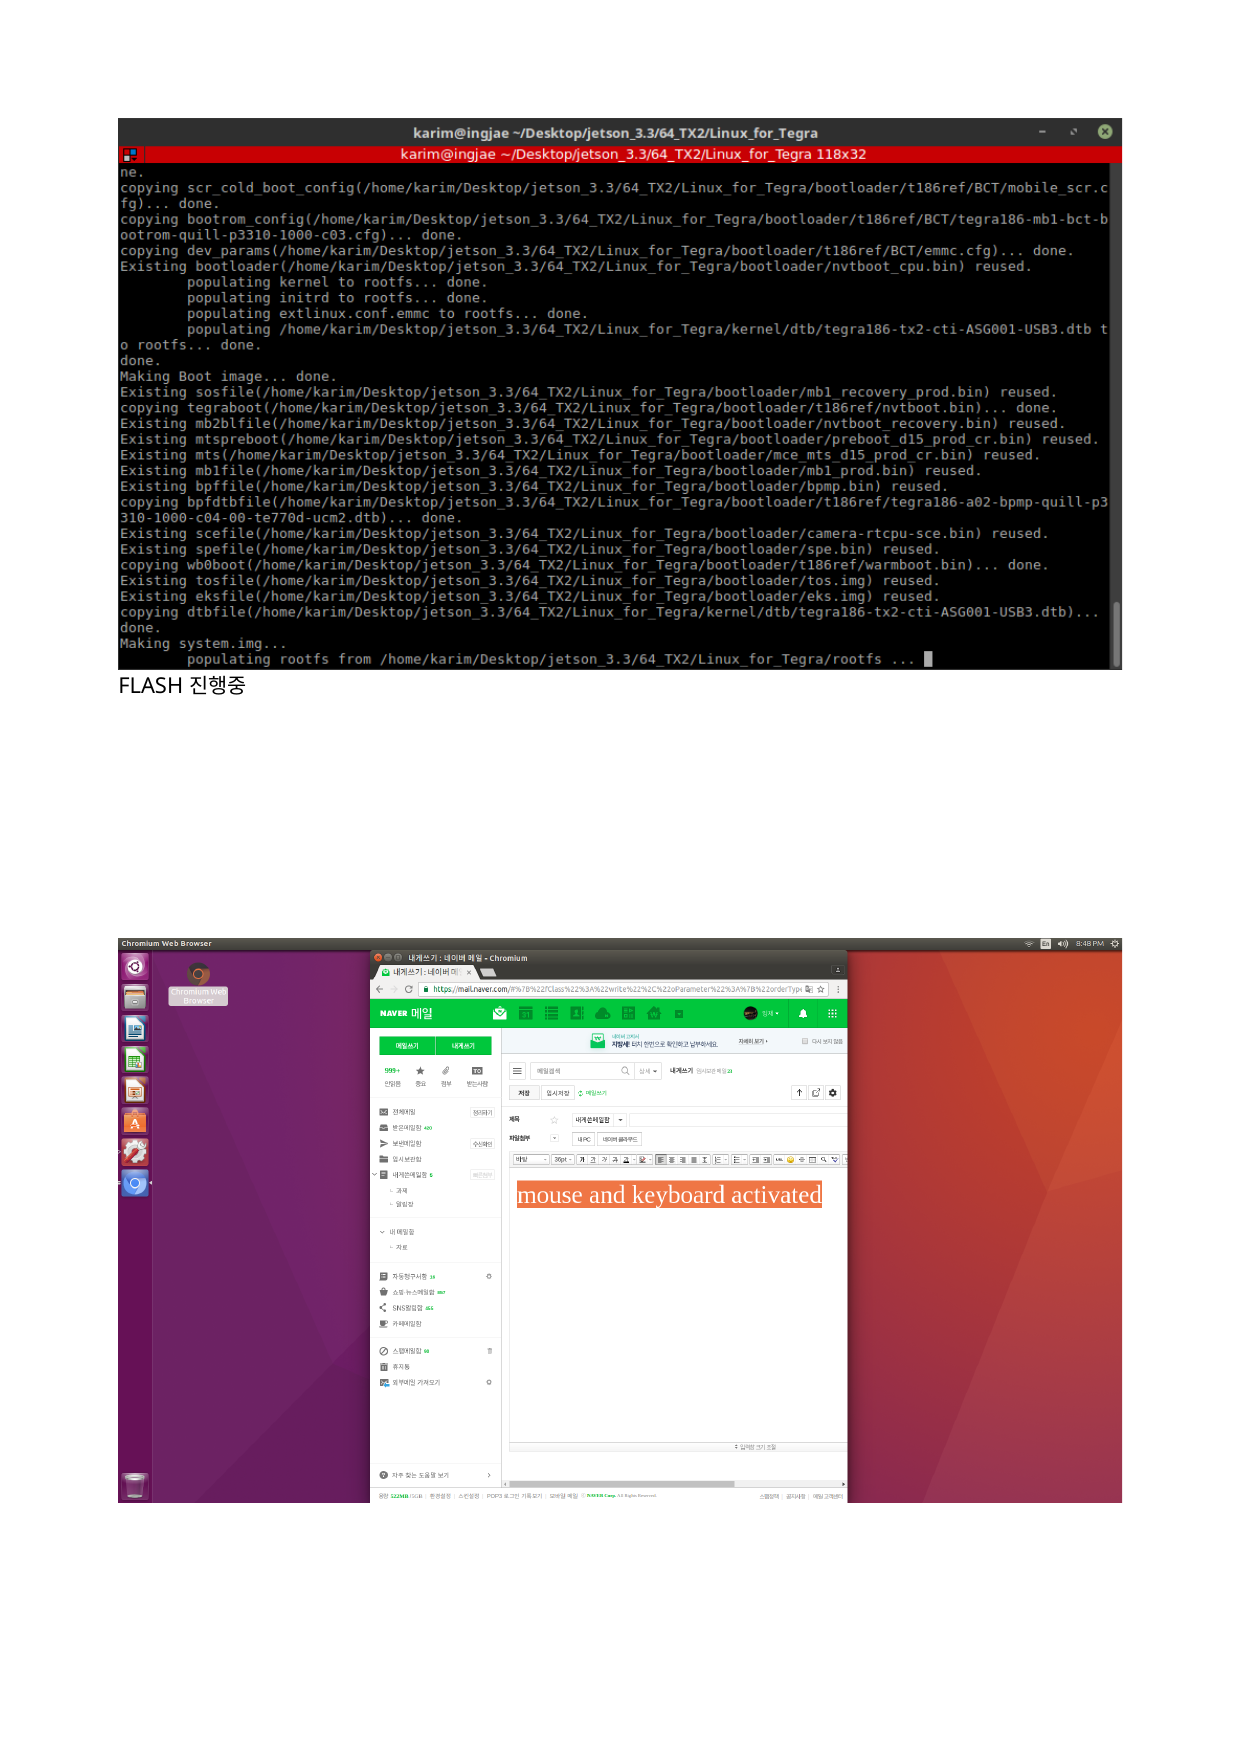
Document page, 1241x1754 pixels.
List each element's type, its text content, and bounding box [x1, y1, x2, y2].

picture [118, 938, 1123, 1503]
picture [118, 118, 1123, 670]
text FLASH 진행중 [118, 670, 1122, 700]
